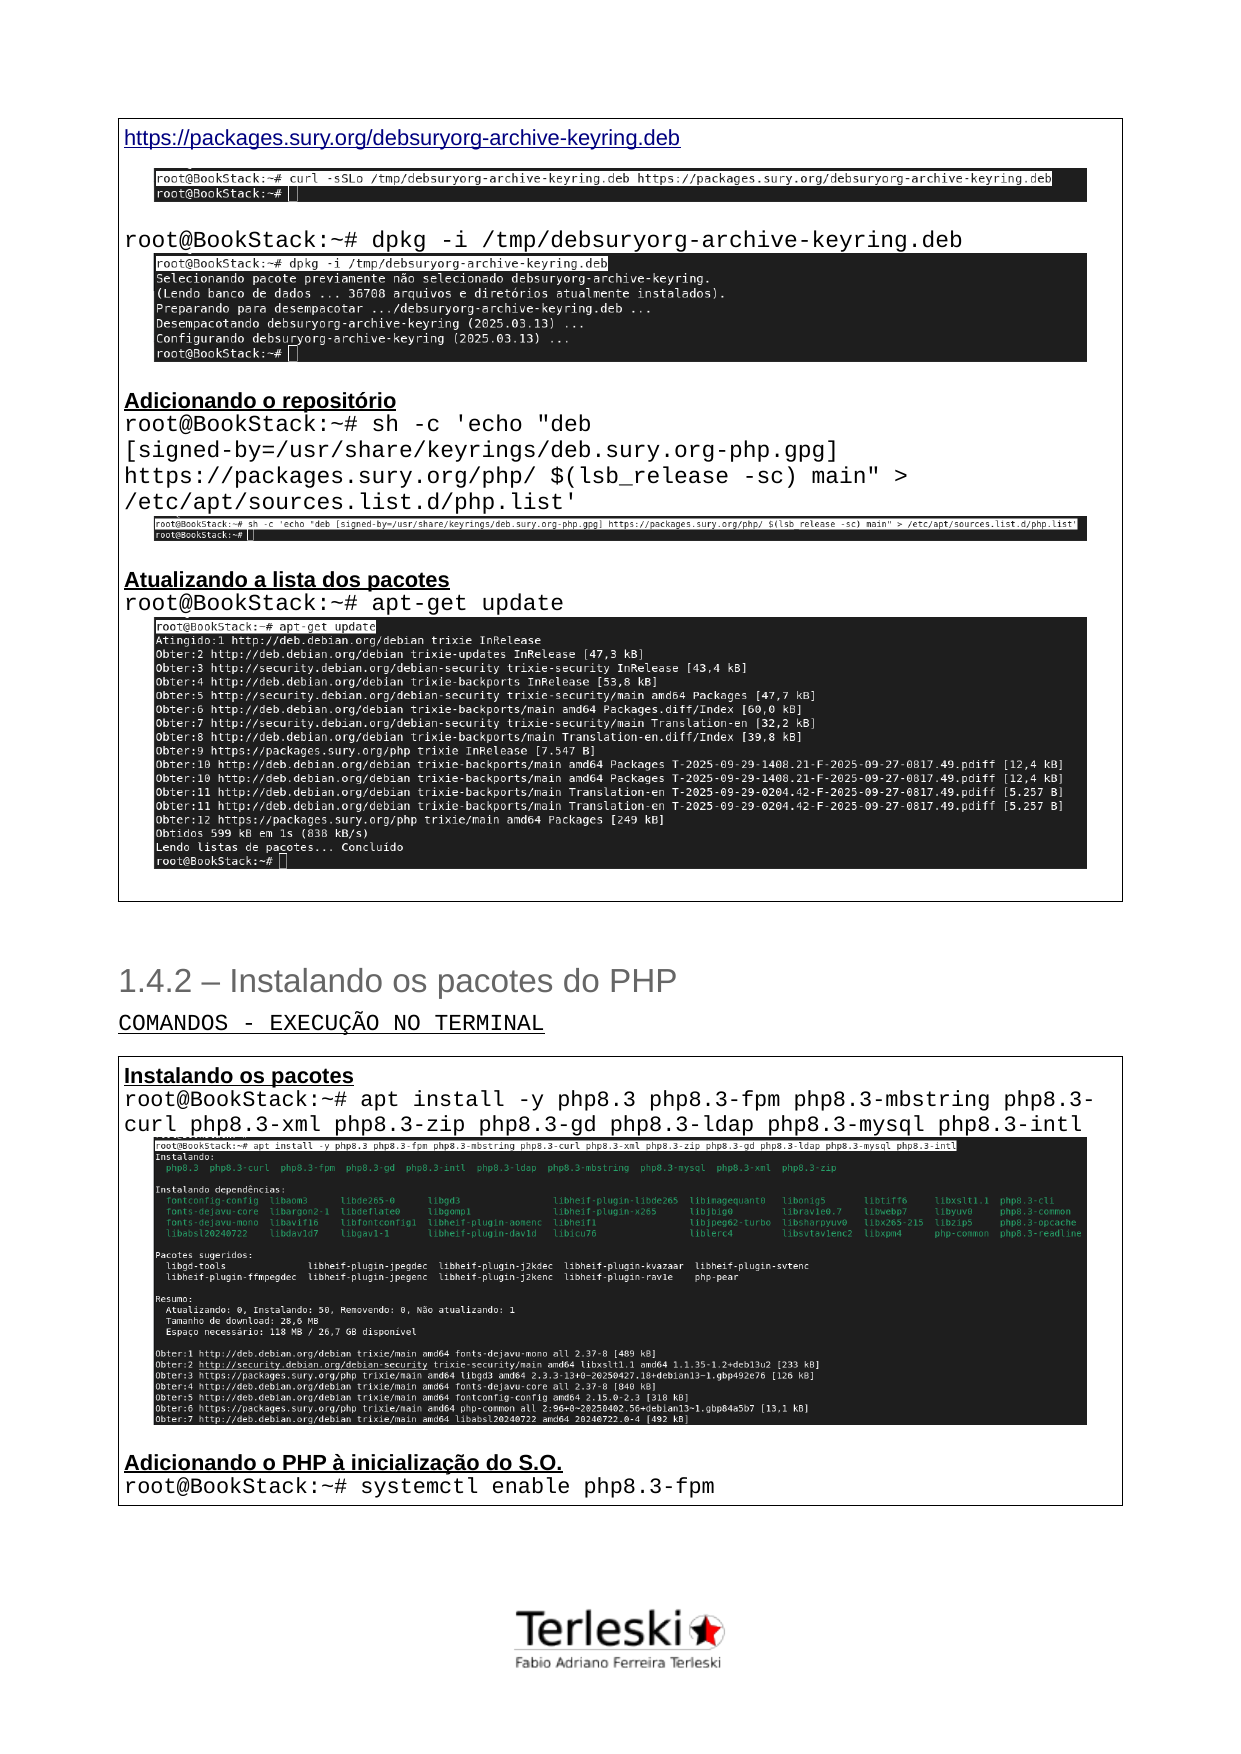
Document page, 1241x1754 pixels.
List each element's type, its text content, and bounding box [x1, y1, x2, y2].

picture [153, 253, 1087, 362]
table_header https://packages.sury.org/debsuryorg-archive-keyring.deb root@BookStack:~# dpkg -i /tmp/debsuryorg-archive-keyring.deb Adicionando o repositório root@BookStack:~# sh -c 'echo "deb [signed-by=/usr/share/keyrings/deb.sury.org-php.gpg] https://packages.sury.org/php/ $(lsb_release -sc) main" > /etc/apt/sources.list.d/php.list' Atualizando a lista dos pacotes root@BookStack:~# apt-get update [119, 119, 1122, 901]
picture [153, 516, 1087, 541]
picture [153, 1137, 1087, 1425]
table_header Instalando os pacotes root@BookStack:~# apt install -y php8.3 php8.3-fpm php8.3-mbstring php8.3-curl php8.3-xml php8.3-zip php8.3-gd php8.3-ldap php8.3-mysql php8.3-intl Adicionando o PHP à inicialização do S.O. root@BookStack:~# systemctl enable php8.3-fpm [119, 1057, 1122, 1505]
text COMANDOS - EXECUÇÃO NO TERMINAL [118, 1012, 1122, 1038]
picture [153, 168, 1087, 202]
picture [513, 1607, 727, 1673]
picture [153, 617, 1087, 869]
subtitle 1.4.2 – Instalando os pacotes do PHP [118, 961, 1122, 999]
